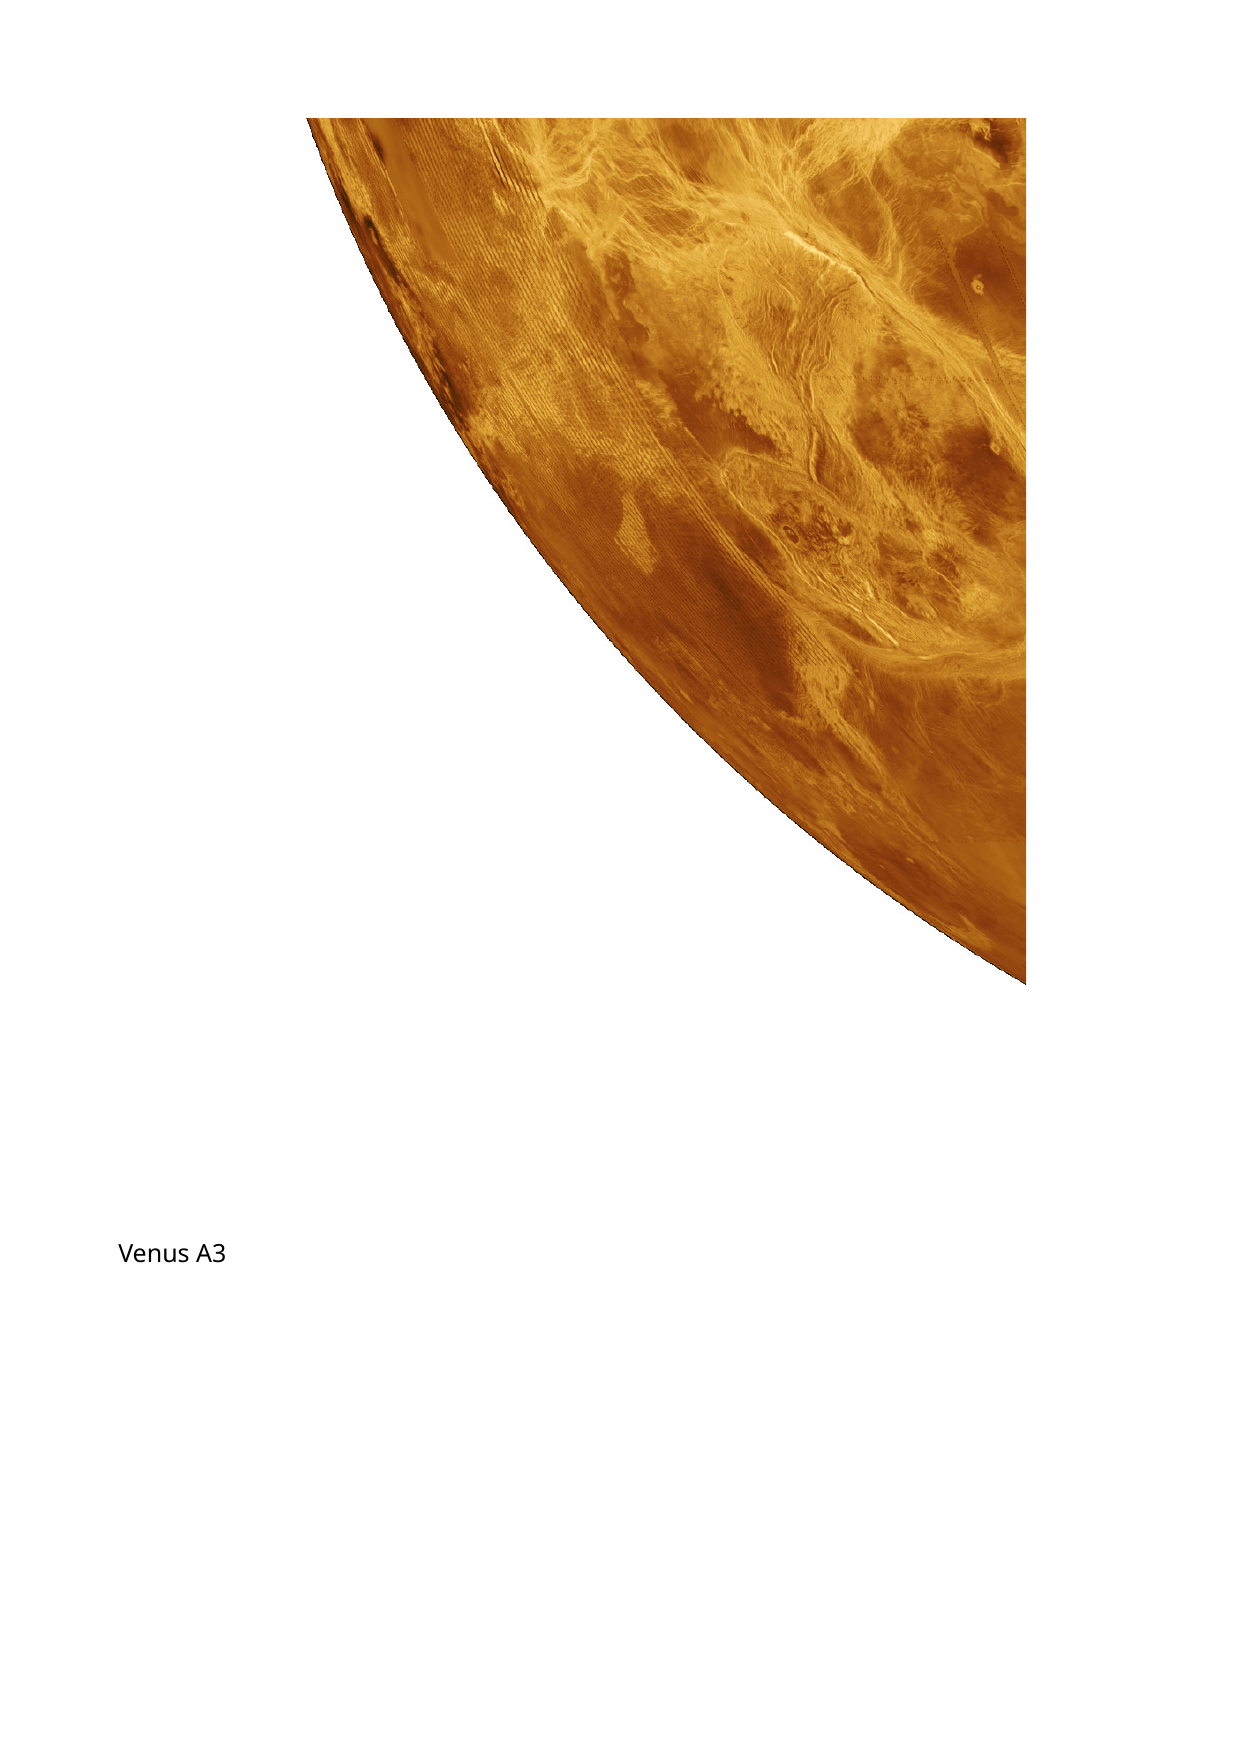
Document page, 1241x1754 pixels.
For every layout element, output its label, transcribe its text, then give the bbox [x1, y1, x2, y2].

picture [214, 118, 1027, 1202]
text Venus A3 [118, 1235, 1122, 1269]
